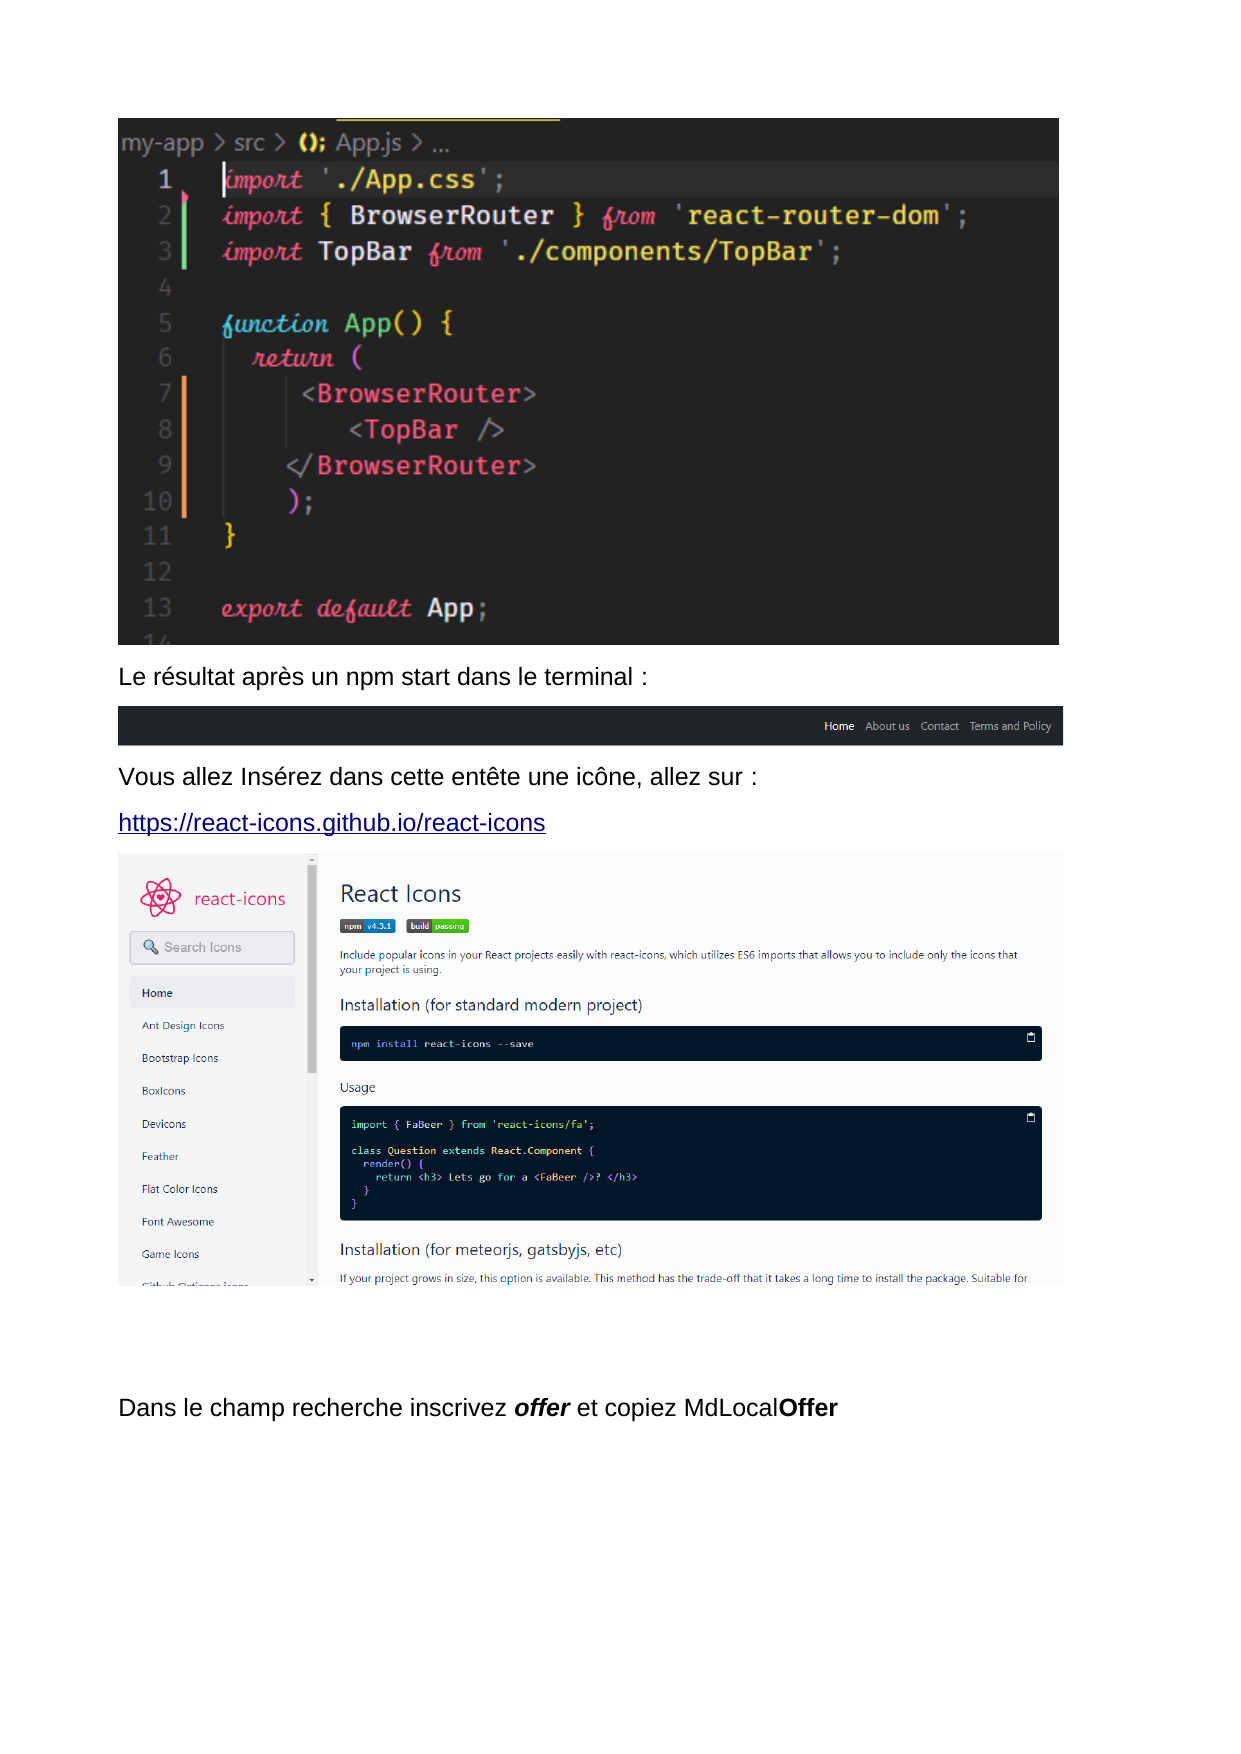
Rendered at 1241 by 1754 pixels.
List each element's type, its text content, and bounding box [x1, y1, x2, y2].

picture [118, 118, 1059, 645]
text Vous allez Insérez dans cette entête une icône, allez sur : [118, 762, 1122, 791]
text Le résultat après un npm start dans le terminal : [118, 661, 1122, 690]
picture [118, 853, 1064, 1286]
text https://react-icons.github.io/react-icons [118, 808, 1122, 837]
picture [118, 706, 1064, 746]
text Dans le champ recherche inscrivez offer et copiez MdLocalOffer [118, 1393, 1122, 1422]
